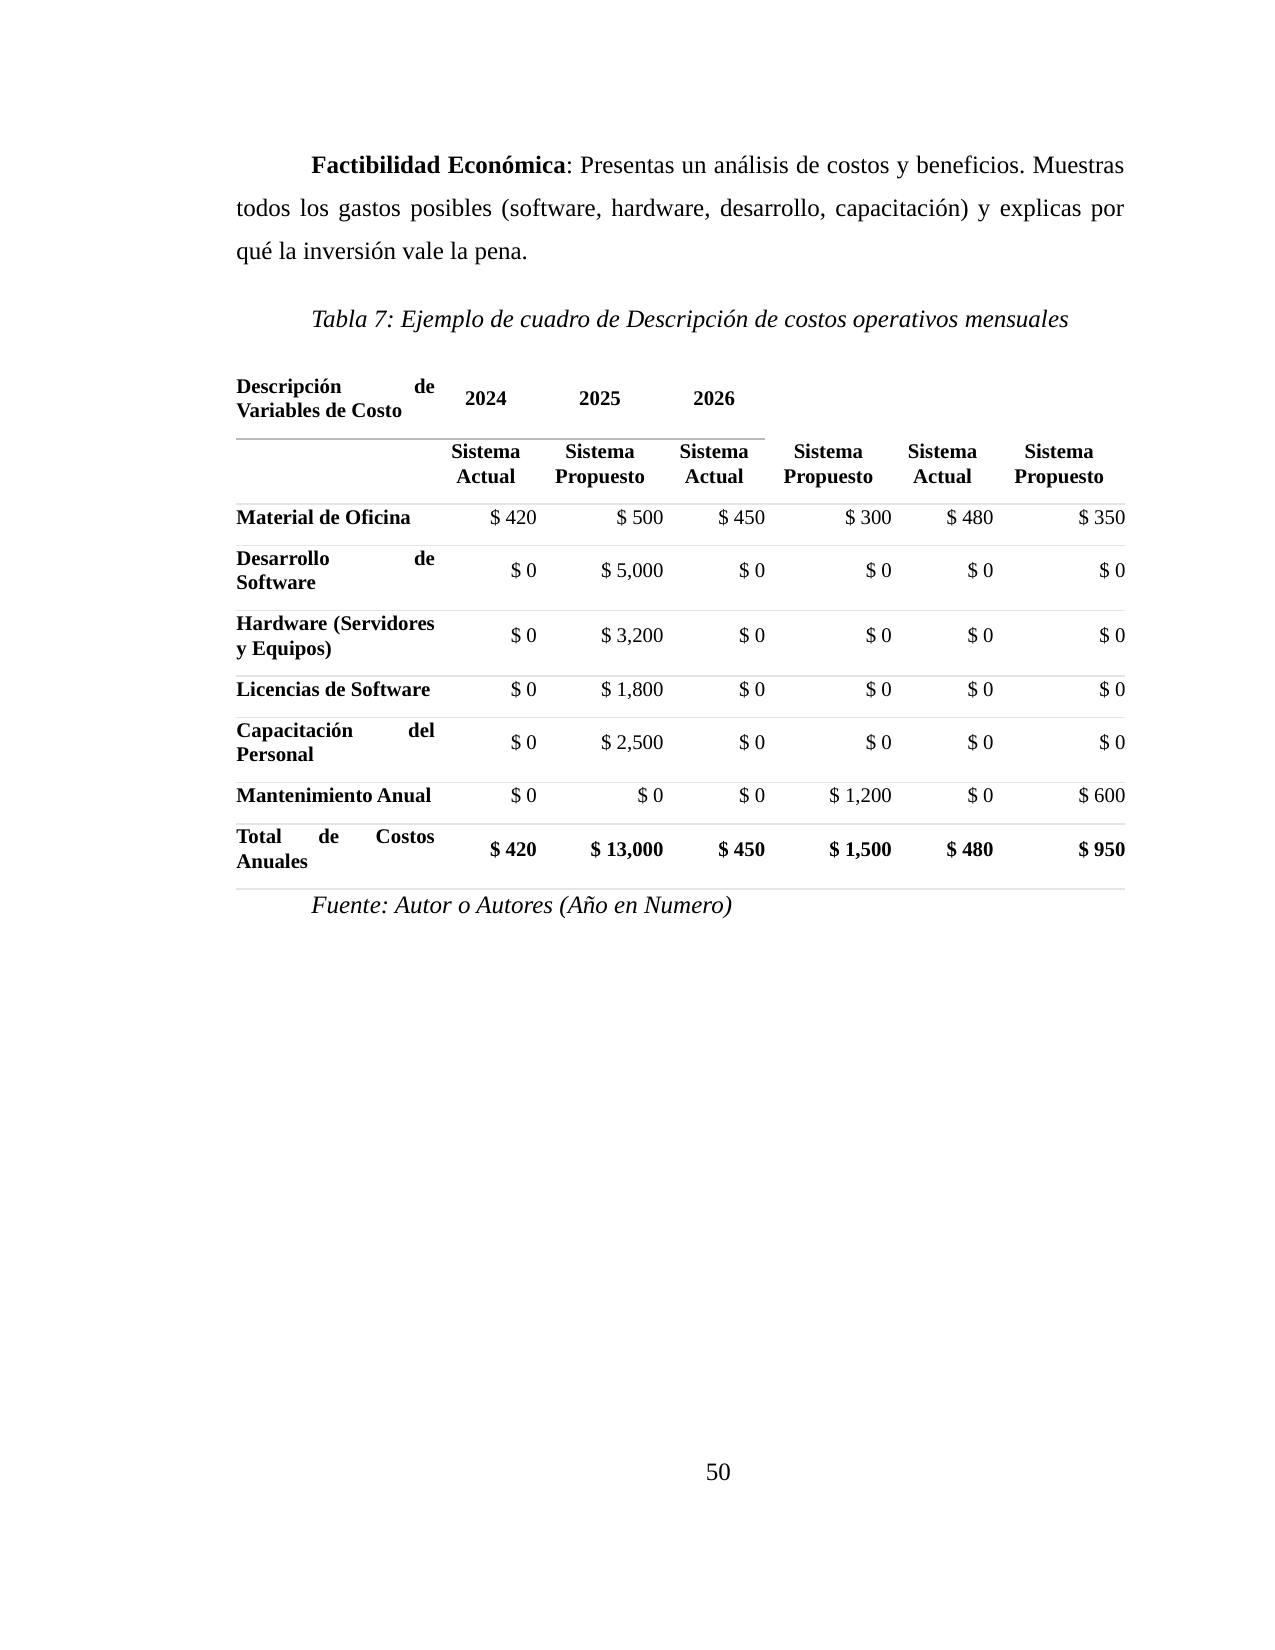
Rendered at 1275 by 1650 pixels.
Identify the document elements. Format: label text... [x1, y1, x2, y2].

table_cell $ 0 [891, 611, 993, 675]
table_header 2026 [663, 371, 765, 438]
table_cell Sistema Actual [663, 440, 765, 503]
table_cell $ 0 [663, 677, 765, 716]
table_cell $ 0 [993, 611, 1125, 675]
table_cell Sistema Actual [891, 438, 993, 503]
table_cell $ 0 [663, 783, 765, 823]
table_cell $ 500 [536, 505, 663, 544]
table_cell $ 0 [435, 611, 536, 675]
table_cell $ 0 [765, 718, 891, 782]
table_cell $ 0 [435, 718, 536, 782]
table_cell $ 300 [765, 505, 891, 544]
table_cell $ 0 [765, 677, 891, 716]
table_cell Sistema Propuesto [993, 438, 1125, 503]
table_cell $ 0 [663, 546, 765, 610]
table_cell Total de Costos Anuales [236, 825, 435, 888]
table_cell $ 0 [891, 546, 993, 610]
table_cell Sistema Propuesto [765, 438, 891, 503]
table_cell $ 0 [765, 611, 891, 675]
text Factibilidad Económica: Presentas un análisis de costos y beneficios. Muestras todos los gastos posibles (software, hardware, desarrollo, capacitación) y explicas por qué la inversión vale la pena. [236, 150, 1125, 265]
table_cell $ 0 [765, 546, 891, 610]
table_cell [236, 440, 435, 503]
table_cell Capacitación del Personal [236, 718, 435, 782]
table_cell $ 2,500 [536, 718, 663, 782]
table_cell Mantenimiento Anual [236, 783, 435, 823]
table_cell Hardware (Servidores y Equipos) [236, 611, 435, 675]
table_header [765, 371, 891, 438]
table_cell Material de Oficina [236, 505, 435, 544]
table_cell $ 420 [435, 825, 536, 888]
table_cell $ 0 [435, 546, 536, 610]
table_cell Desarrollo de Software [236, 546, 435, 610]
table_cell $ 0 [435, 783, 536, 823]
table_cell $ 3,200 [536, 611, 663, 675]
table_cell $ 1,800 [536, 677, 663, 716]
text Fuente: Autor o Autores (Año en Numero) [236, 890, 1125, 918]
table_cell $ 0 [663, 718, 765, 782]
table_cell $ 350 [993, 505, 1125, 544]
table_cell $ 0 [891, 718, 993, 782]
table_cell $ 480 [891, 825, 993, 888]
table_cell $ 0 [993, 546, 1125, 610]
table_cell $ 0 [435, 677, 536, 716]
table_cell $ 1,500 [765, 825, 891, 888]
table_header Descripción de Variables de Costo [236, 371, 435, 438]
table_header [891, 371, 993, 438]
table_cell $ 0 [993, 677, 1125, 716]
table_cell $ 1,200 [765, 783, 891, 823]
table_cell $ 480 [891, 505, 993, 544]
table_cell $ 0 [536, 783, 663, 823]
table_header 2025 [536, 371, 663, 438]
table_cell $ 450 [663, 825, 765, 888]
table_cell $ 600 [993, 783, 1125, 823]
text Tabla 7: Ejemplo de cuadro de Descripción de costos operativos mensuales [236, 304, 1125, 332]
table_cell $ 13,000 [536, 825, 663, 888]
table_cell $ 0 [891, 677, 993, 716]
table_cell Sistema Actual [435, 440, 536, 503]
table_cell $ 950 [993, 825, 1125, 888]
table_cell $ 420 [435, 505, 536, 544]
table_header 2024 [435, 371, 536, 438]
table_cell Sistema Propuesto [536, 440, 663, 503]
table_cell $ 5,000 [536, 546, 663, 610]
table_header [993, 371, 1125, 438]
table_cell $ 0 [663, 611, 765, 675]
table_cell $ 0 [993, 718, 1125, 782]
table_cell $ 0 [891, 783, 993, 823]
table_cell Licencias de Software [236, 677, 435, 716]
table_cell $ 450 [663, 505, 765, 544]
